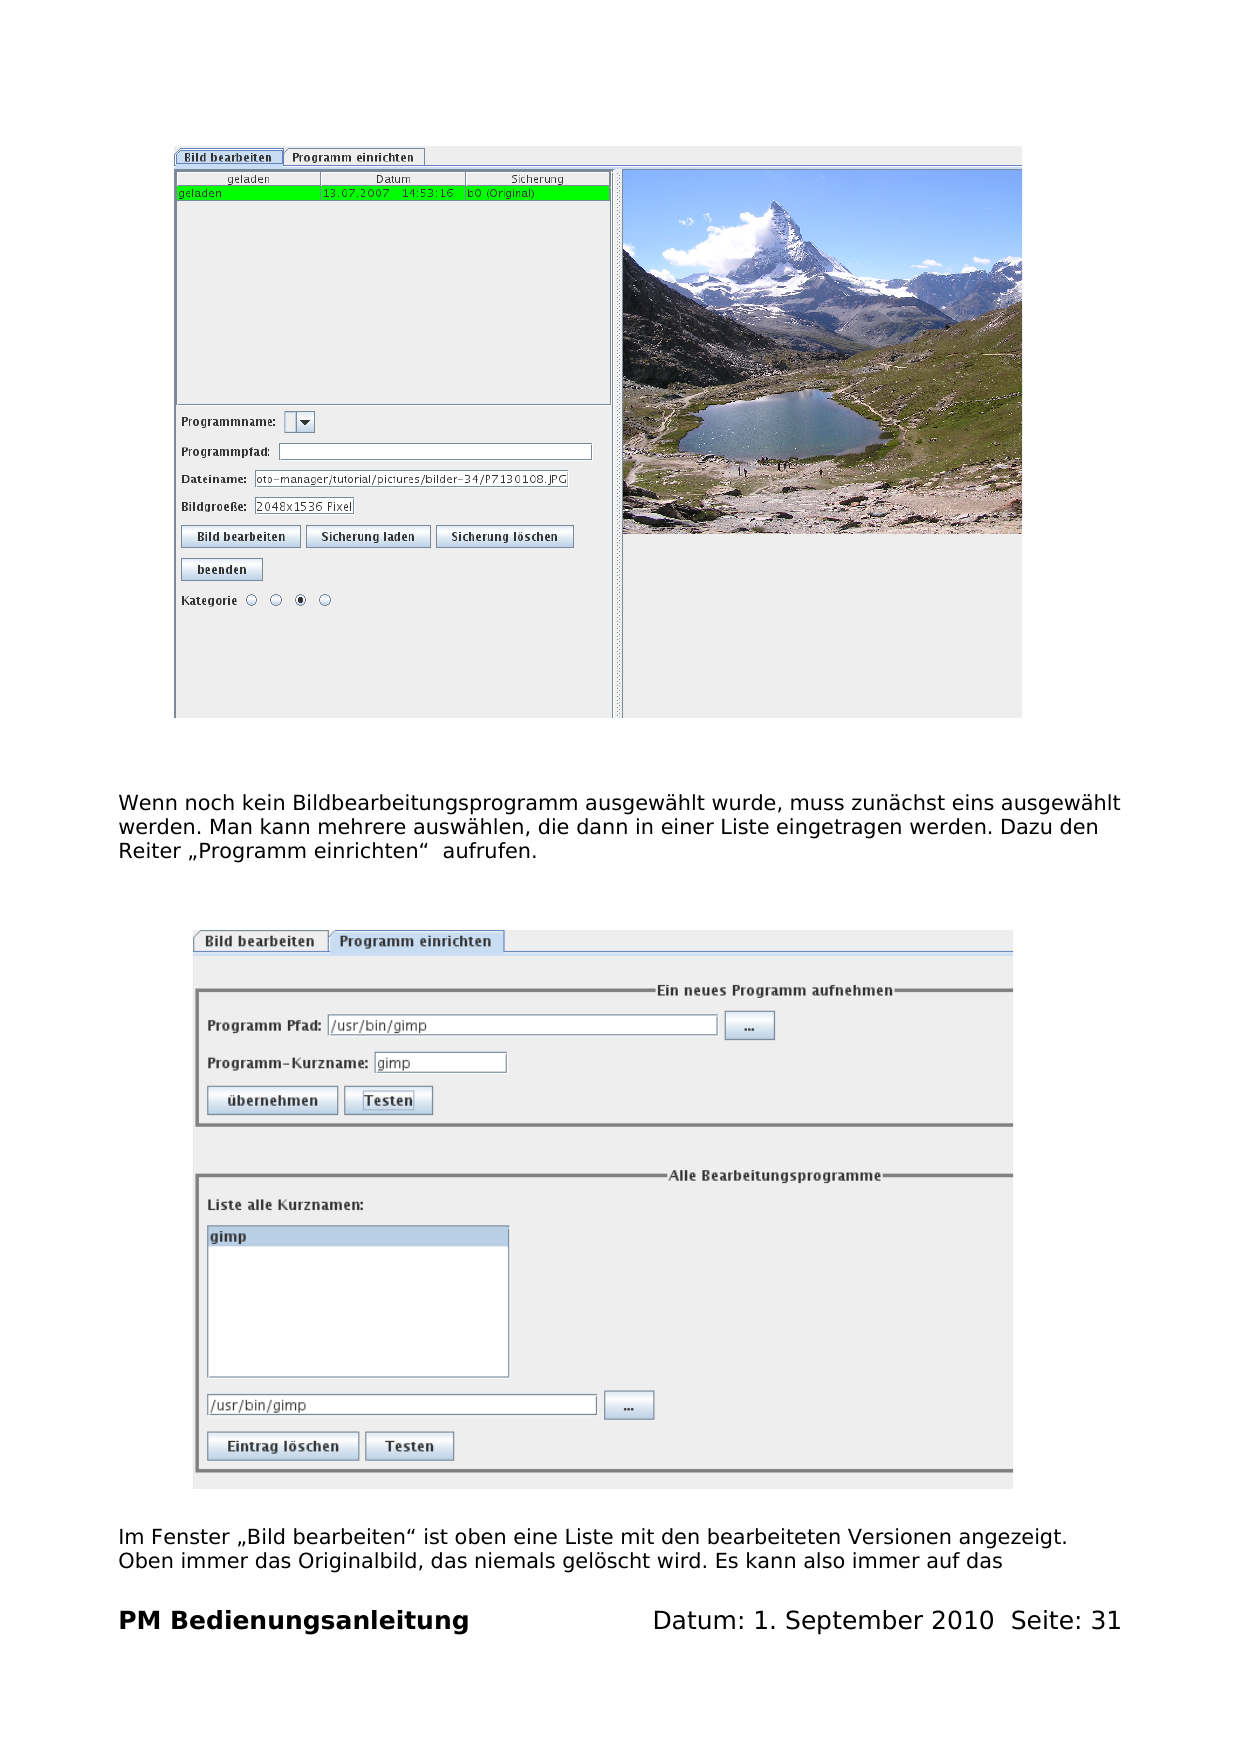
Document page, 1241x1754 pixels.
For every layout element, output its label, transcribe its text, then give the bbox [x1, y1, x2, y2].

picture [174, 146, 1023, 718]
text Wenn noch kein Bildbearbeitungsprogramm ausgewählt wurde, muss zunächst eins ausgewählt werden. Man kann mehrere auswählen, die dann in einer Liste eingetragen werden. Dazu den Reiter „Programm einrichten“ aufrufen. [118, 791, 1122, 864]
picture [192, 930, 1014, 1489]
text Im Fenster „Bild bearbeiten“ ist oben eine Liste mit den bearbeiteten Versionen angezeigt. Oben immer das Originalbild, das niemals gelöscht wird. Es kann also immer auf das [118, 1525, 1122, 1573]
